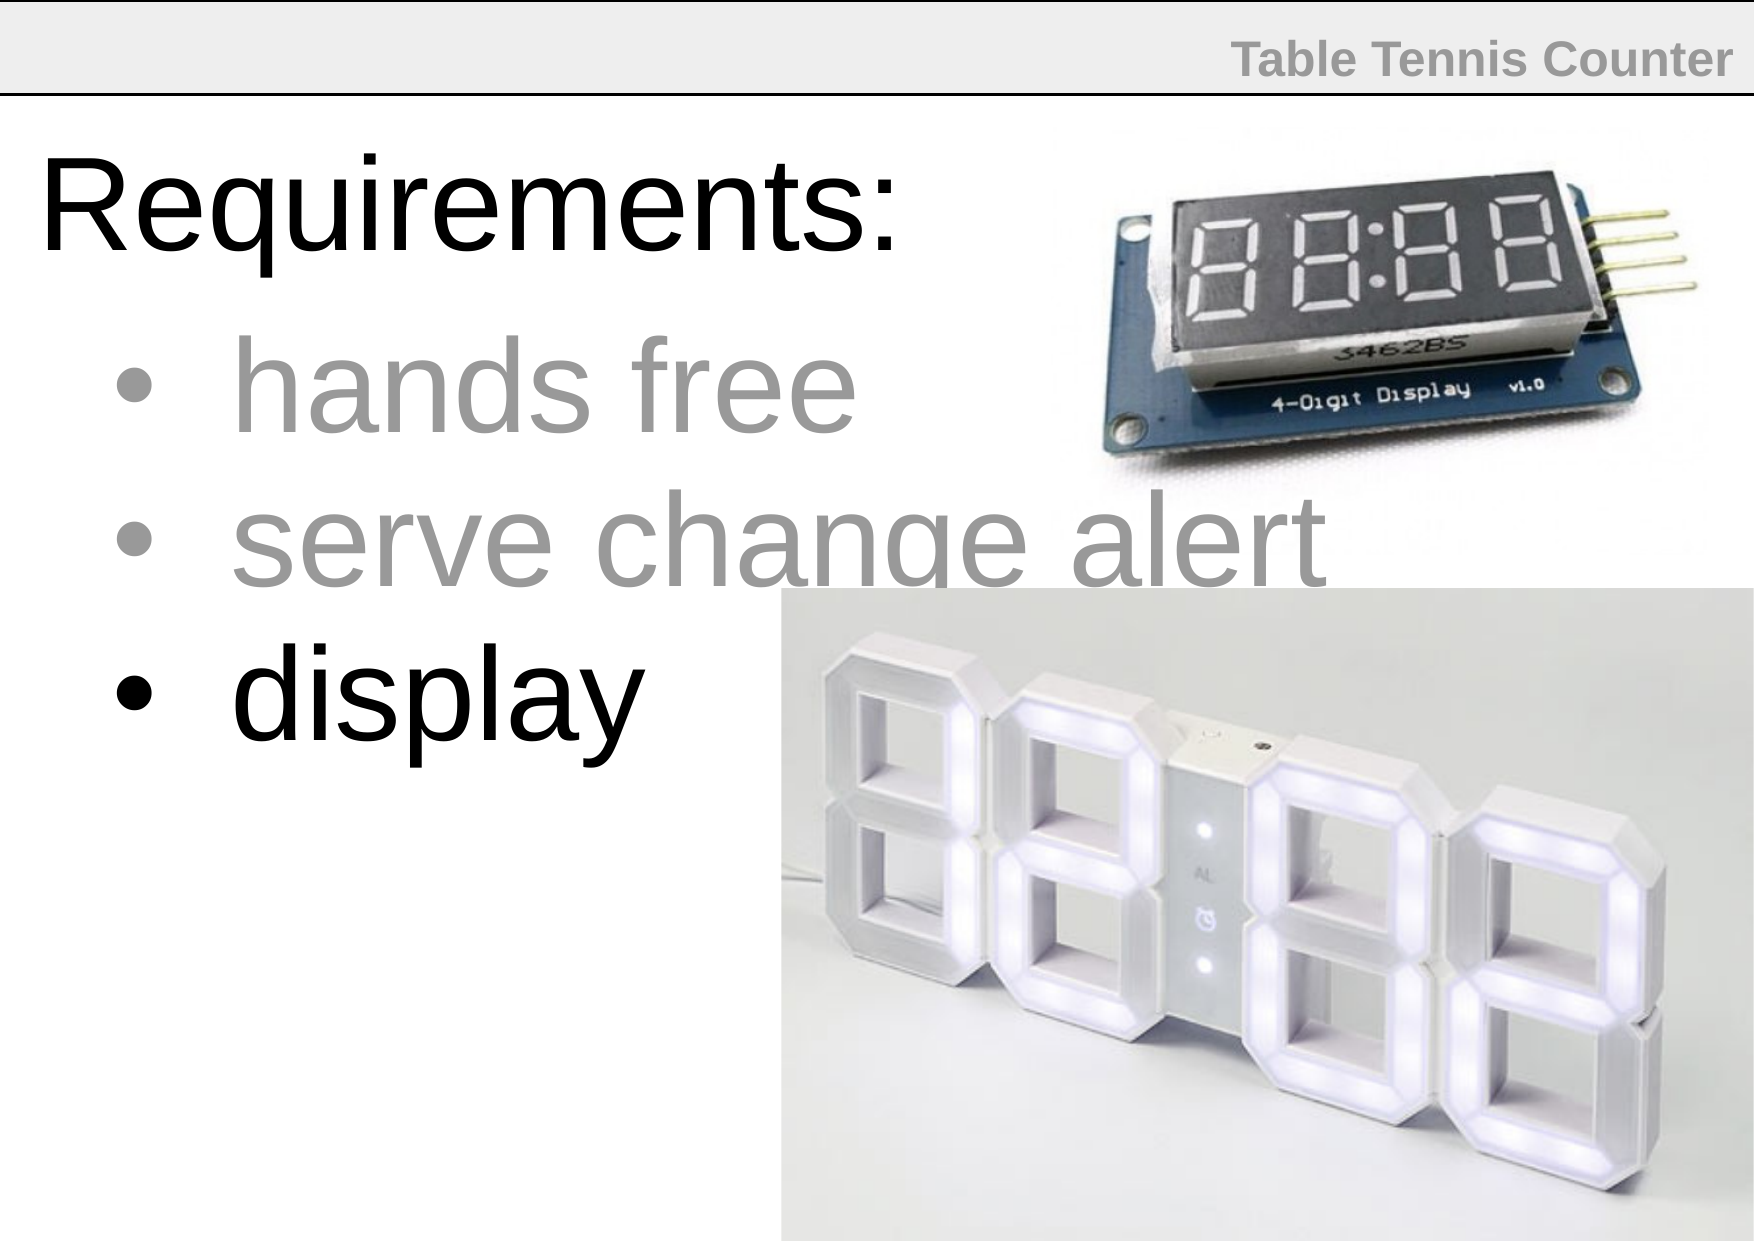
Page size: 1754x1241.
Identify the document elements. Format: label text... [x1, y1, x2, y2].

picture [1050, 127, 1709, 555]
list serve change alert [112, 461, 1754, 615]
picture [1092, 551, 1120, 555]
list display [112, 615, 781, 769]
text Requirements: [0, 126, 1754, 279]
picture [781, 588, 1754, 1241]
list hands free [112, 308, 1050, 461]
list [1709, 308, 1754, 461]
picture [1189, 523, 1227, 544]
